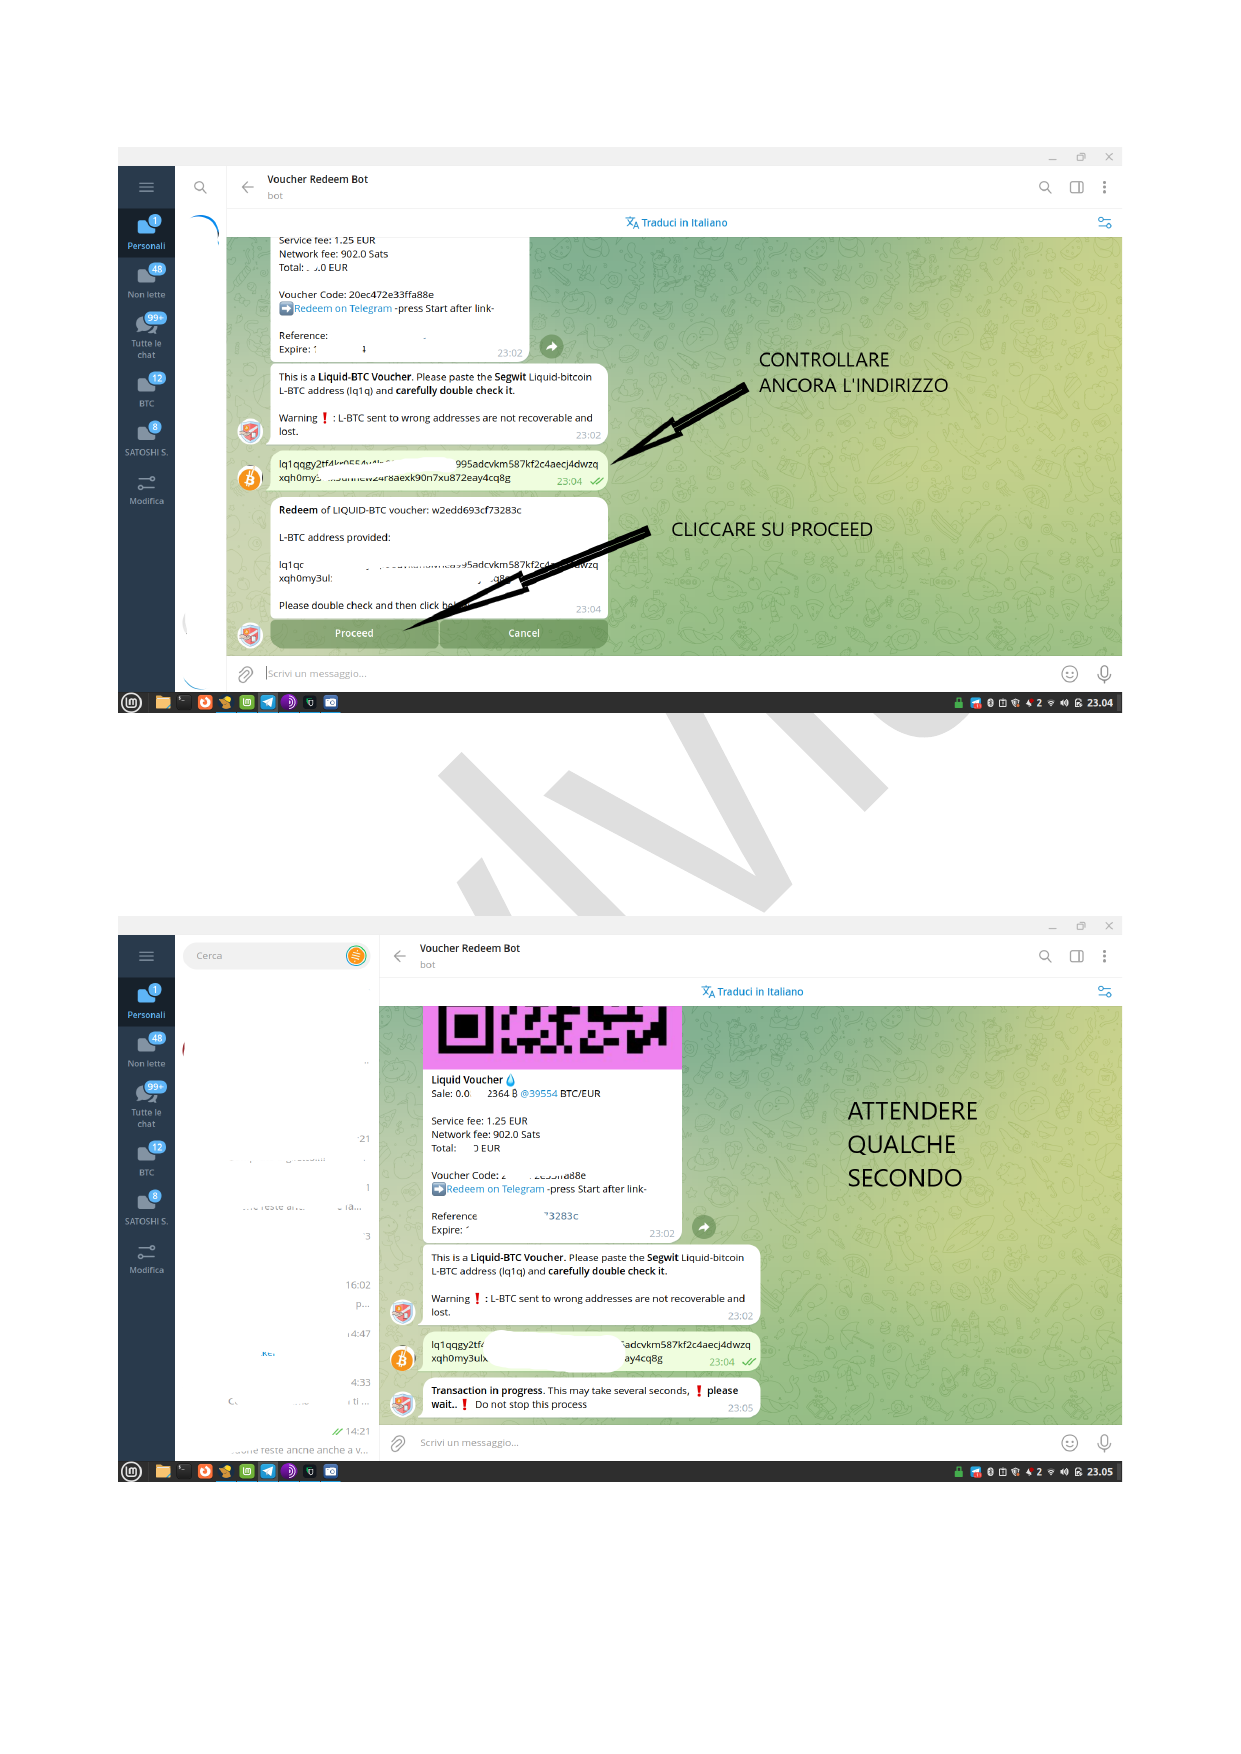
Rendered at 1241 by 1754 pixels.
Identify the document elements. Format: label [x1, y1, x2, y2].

picture [118, 916, 1123, 1482]
picture [118, 147, 1123, 713]
